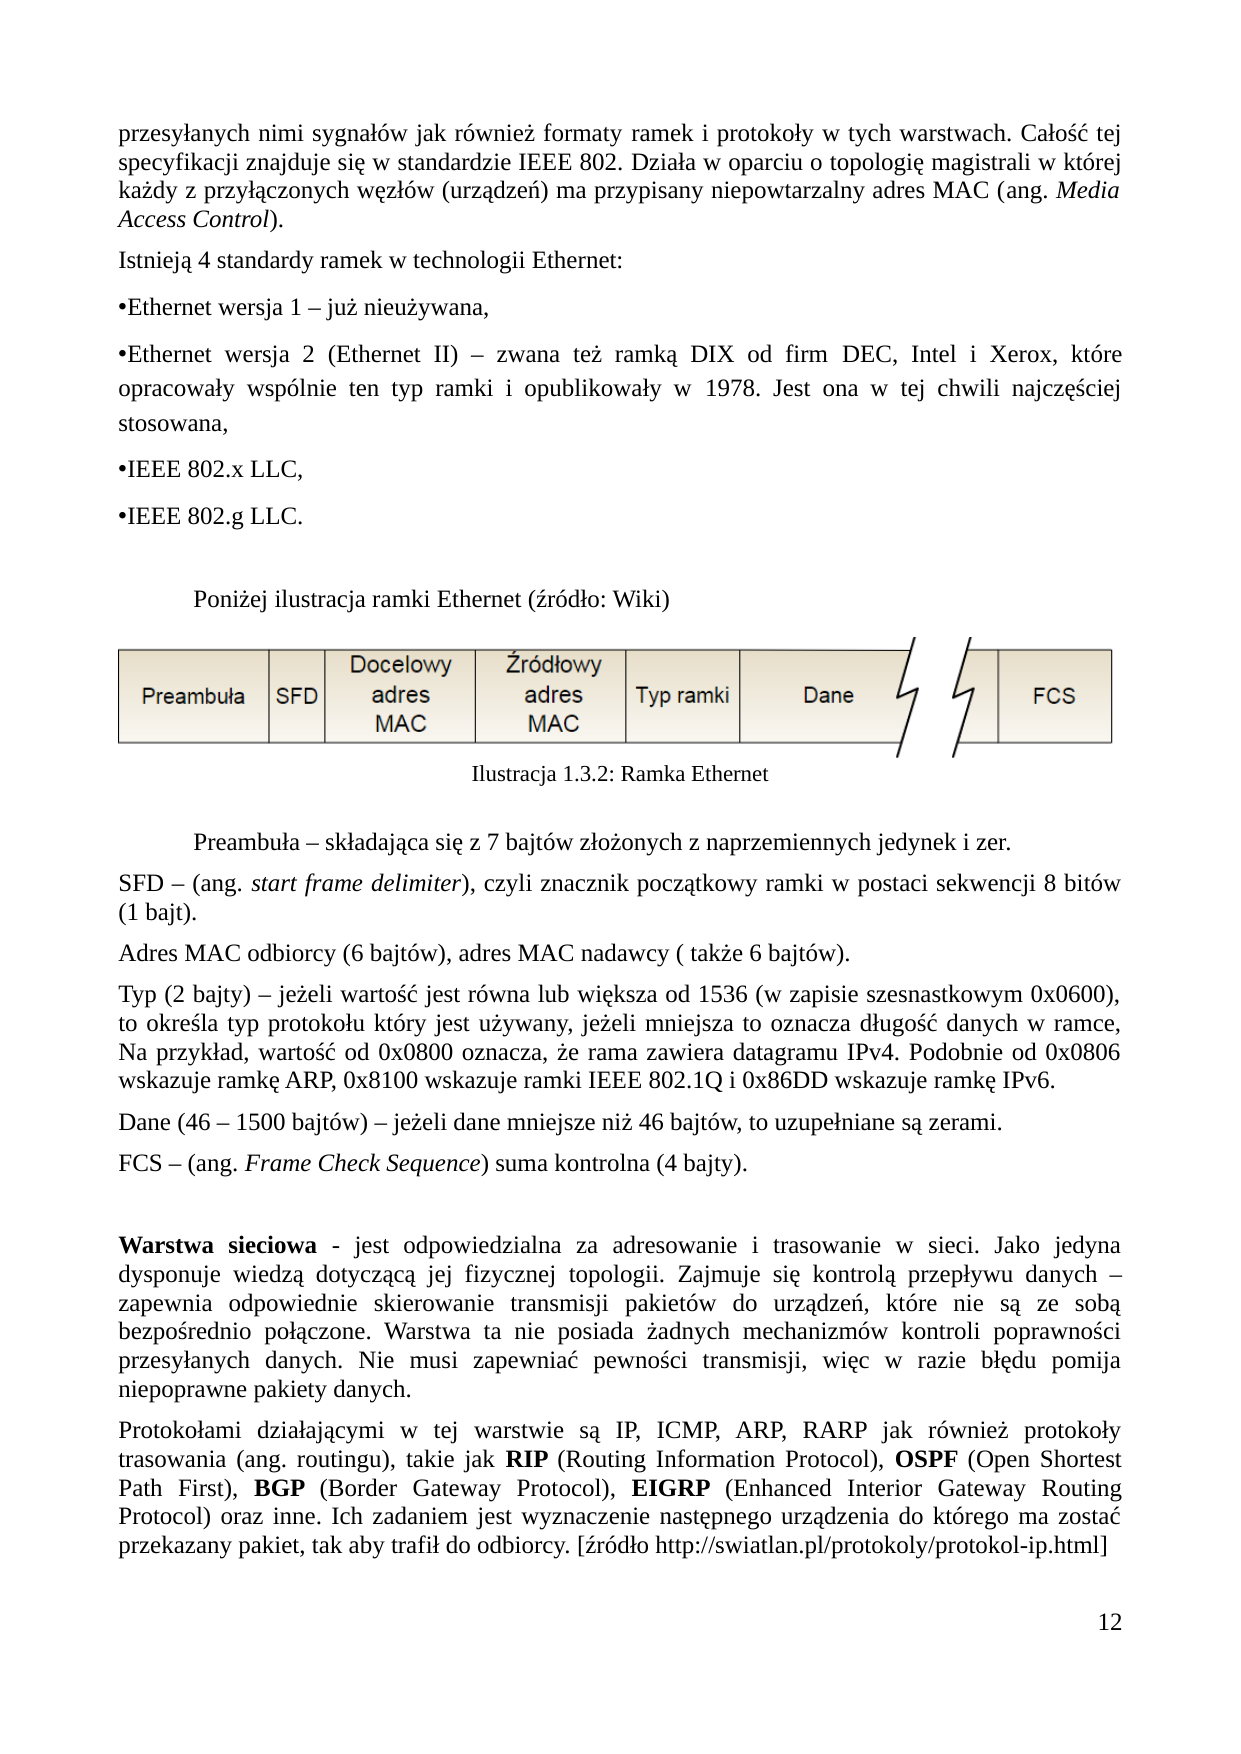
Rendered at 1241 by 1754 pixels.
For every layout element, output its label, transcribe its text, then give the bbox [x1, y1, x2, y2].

text Preambuła – składająca się z 7 bajtów złożonych z naprzemiennych jedynek i zer. [118, 827, 1122, 856]
list IEEE 802.x LLC, [118, 449, 1122, 483]
text Istnieją 4 standardy ramek w technologii Ethernet: [118, 246, 1122, 274]
text Dane (46 – 1500 bajtów) – jeżeli dane mniejsze niż 46 bajtów, to uzupełniane są zerami. [118, 1107, 1122, 1136]
picture [118, 637, 1123, 760]
text Adres MAC odbiorcy (6 bajtów), adres MAC nadawcy ( także 6 bajtów). [118, 938, 1122, 967]
text SFD – (ang. start frame delimiter), czyli znacznik początkowy ramki w postaci sekwencji 8 bitów (1 bajt). [118, 868, 1122, 926]
text FCS – (ang. Frame Check Sequence) suma kontrolna (4 bajty). [118, 1148, 1122, 1177]
list Ethernet wersja 1 – już nieużywana, [118, 287, 1122, 321]
text Warstwa sieciowa - jest odpowiedzialna za adresowanie i trasowanie w sieci. Jako jedyna dysponuje wiedzą dotyczącą jej fizycznej topologii. Zajmuje się kontrolą przepływu danych – zapewnia odpowiednie skierowanie transmisji pakietów do urządzeń, które nie są ze sobą bezpośrednio połączone. Warstwa ta nie posiada żadnych mechanizmów kontroli poprawności przesyłanych danych. Nie musi zapewniać pewności transmisji, więc w razie błędu pomija niepoprawne pakiety danych. [118, 1230, 1122, 1403]
list IEEE 802.g LLC. [118, 496, 1122, 530]
text Protokołami działającymi w tej warstwie są IP, ICMP, ARP, RARP jak również protokoły trasowania (ang. routingu), takie jak RIP (Routing Information Protocol), OSPF (Open Shortest Path First), BGP (Border Gateway Protocol), EIGRP (Enhanced Interior Gateway Routing Protocol) oraz inne. Ich zadaniem jest wyznaczenie następnego urządzenia do którego ma zostać przekazany pakiet, tak aby trafił do odbiorcy. [źródło http://swiatlan.pl/protokoly/protokol-ip.html] [118, 1415, 1122, 1559]
text Poniżej ilustracja ramki Ethernet (źródło: Wiki) [118, 584, 1122, 612]
list Ethernet wersja 2 (Ethernet II) – zwana też ramką DIX od firm DEC, Intel i Xerox, które opracowały wspólnie ten typ ramki i opublikowały w 1978. Jest ona w tej chwili najczęściej stosowana, [118, 333, 1122, 437]
text Typ (2 bajty) – jeżeli wartość jest równa lub większa od 1536 (w zapisie szesnastkowym 0x0600), to określa typ protokołu który jest używany, jeżeli mniejsza to oznacza długość danych w ramce, Na przykład, wartość od 0x0800 oznacza, że rama zawiera datagramu IPv4. Podobnie od 0x0806 wskazuje ramkę ARP, 0x8100 wskazuje ramki IEEE 802.1Q i 0x86DD wskazuje ramkę IPv6. [118, 979, 1122, 1094]
text Ilustracja 1.3.2: Ramka Ethernet [118, 760, 1122, 786]
text przesyłanych nimi sygnałów jak również formaty ramek i protokoły w tych warstwach. Całość tej specyfikacji znajduje się w standardzie IEEE 802. Działa w oparciu o topologię magistrali w której każdy z przyłączonych węzłów (urządzeń) ma przypisany niepowtarzalny adres MAC (ang. Media Access Control). [118, 118, 1122, 233]
